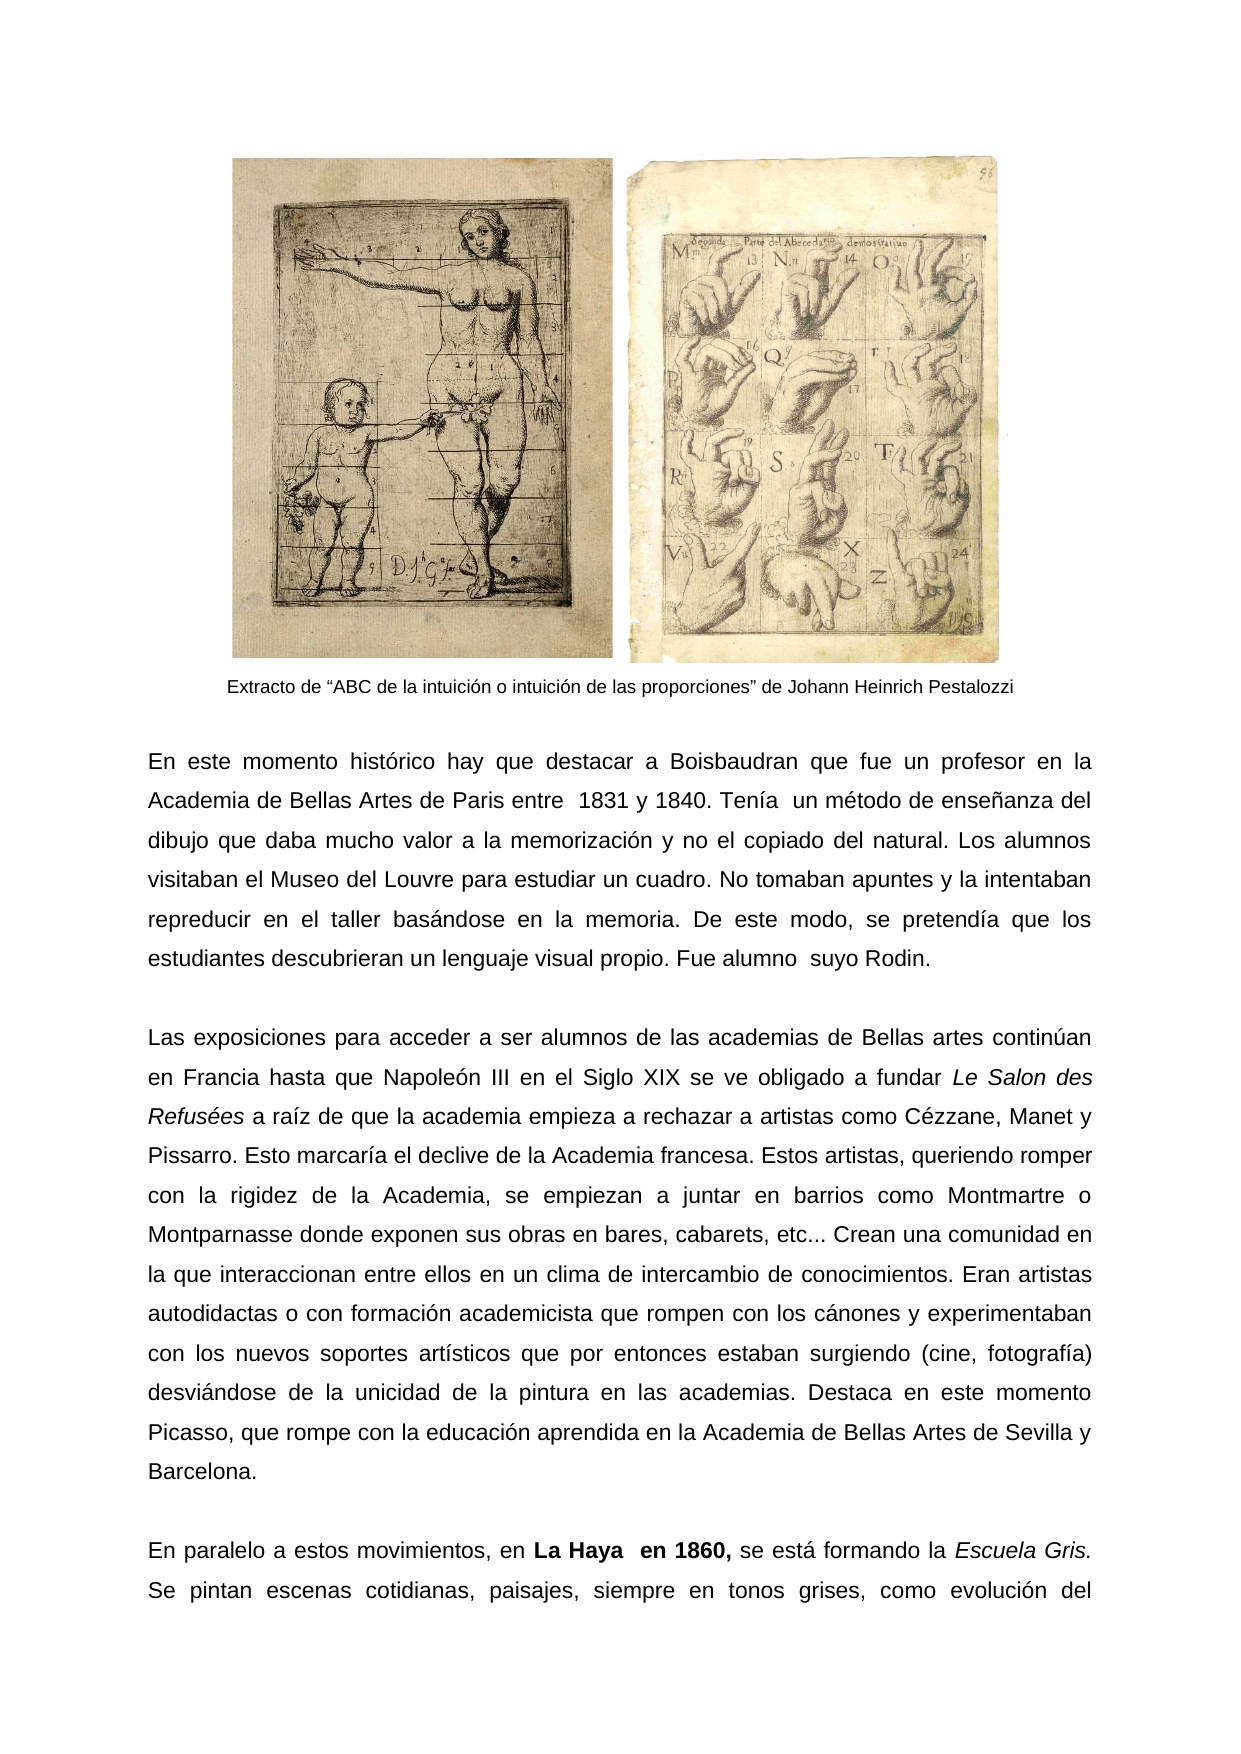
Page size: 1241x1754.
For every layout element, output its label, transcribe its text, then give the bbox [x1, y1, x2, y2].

text Las exposiciones para acceder a ser alumnos de las academias de Bellas artes continúan en Francia hasta que Napoleón III en el Siglo XIX se ve obligado a fundar Le Salon des Refusées a raíz de que la academia empieza a rechazar a artistas como Cézzane, Manet y Pissarro. Esto marcaría el declive de la Academia francesa. Estos artistas, queriendo romper con la rigidez de la Academia, se empiezan a juntar en barrios como Montmartre o Montparnasse donde exponen sus obras en bares, cabarets, etc... Crean una comunidad en la que interaccionan entre ellos en un clima de intercambio de conocimientos. Eran artistas autodidactas o con formación academicista que rompen con los cánones y experimentaban con los nuevos soportes artísticos que por entonces estaban surgiendo (cine, fotografía) desviándose de la unicidad de la pintura en las academias. Destaca en este momento Picasso, que rompe con la educación aprendida en la Academia de Bellas Artes de Sevilla y Barcelona. [148, 1024, 1093, 1485]
picture [619, 148, 1009, 663]
picture [232, 158, 613, 658]
text En este momento histórico hay que destacar a Boisbaudran que fue un profesor en la Academia de Bellas Artes de Paris entre 1831 y 1840. Tenía un método de enseñanza del dibujo que daba mucho valor a la memorización y no el copiado del natural. Los alumnos visitaban el Museo del Louvre para estudiar un cuadro. No tomaban apuntes y la intentaban repreducir en el taller basándose en la memoria. De este modo, se pretendía que los estudiantes descubrieran un lenguaje visual propio. Fue alumno suyo Rodin. [148, 748, 1093, 971]
text Extracto de “ABC de la intuición o intuición de las proporciones” de Johann Heinrich Pestalozzi [148, 676, 1093, 697]
text En paralelo a estos movimientos, en La Haya en 1860, se está formando la Escuela Gris. Se pintan escenas cotidianas, paisajes, siempre en tonos grises, como evolución del [148, 1537, 1093, 1603]
